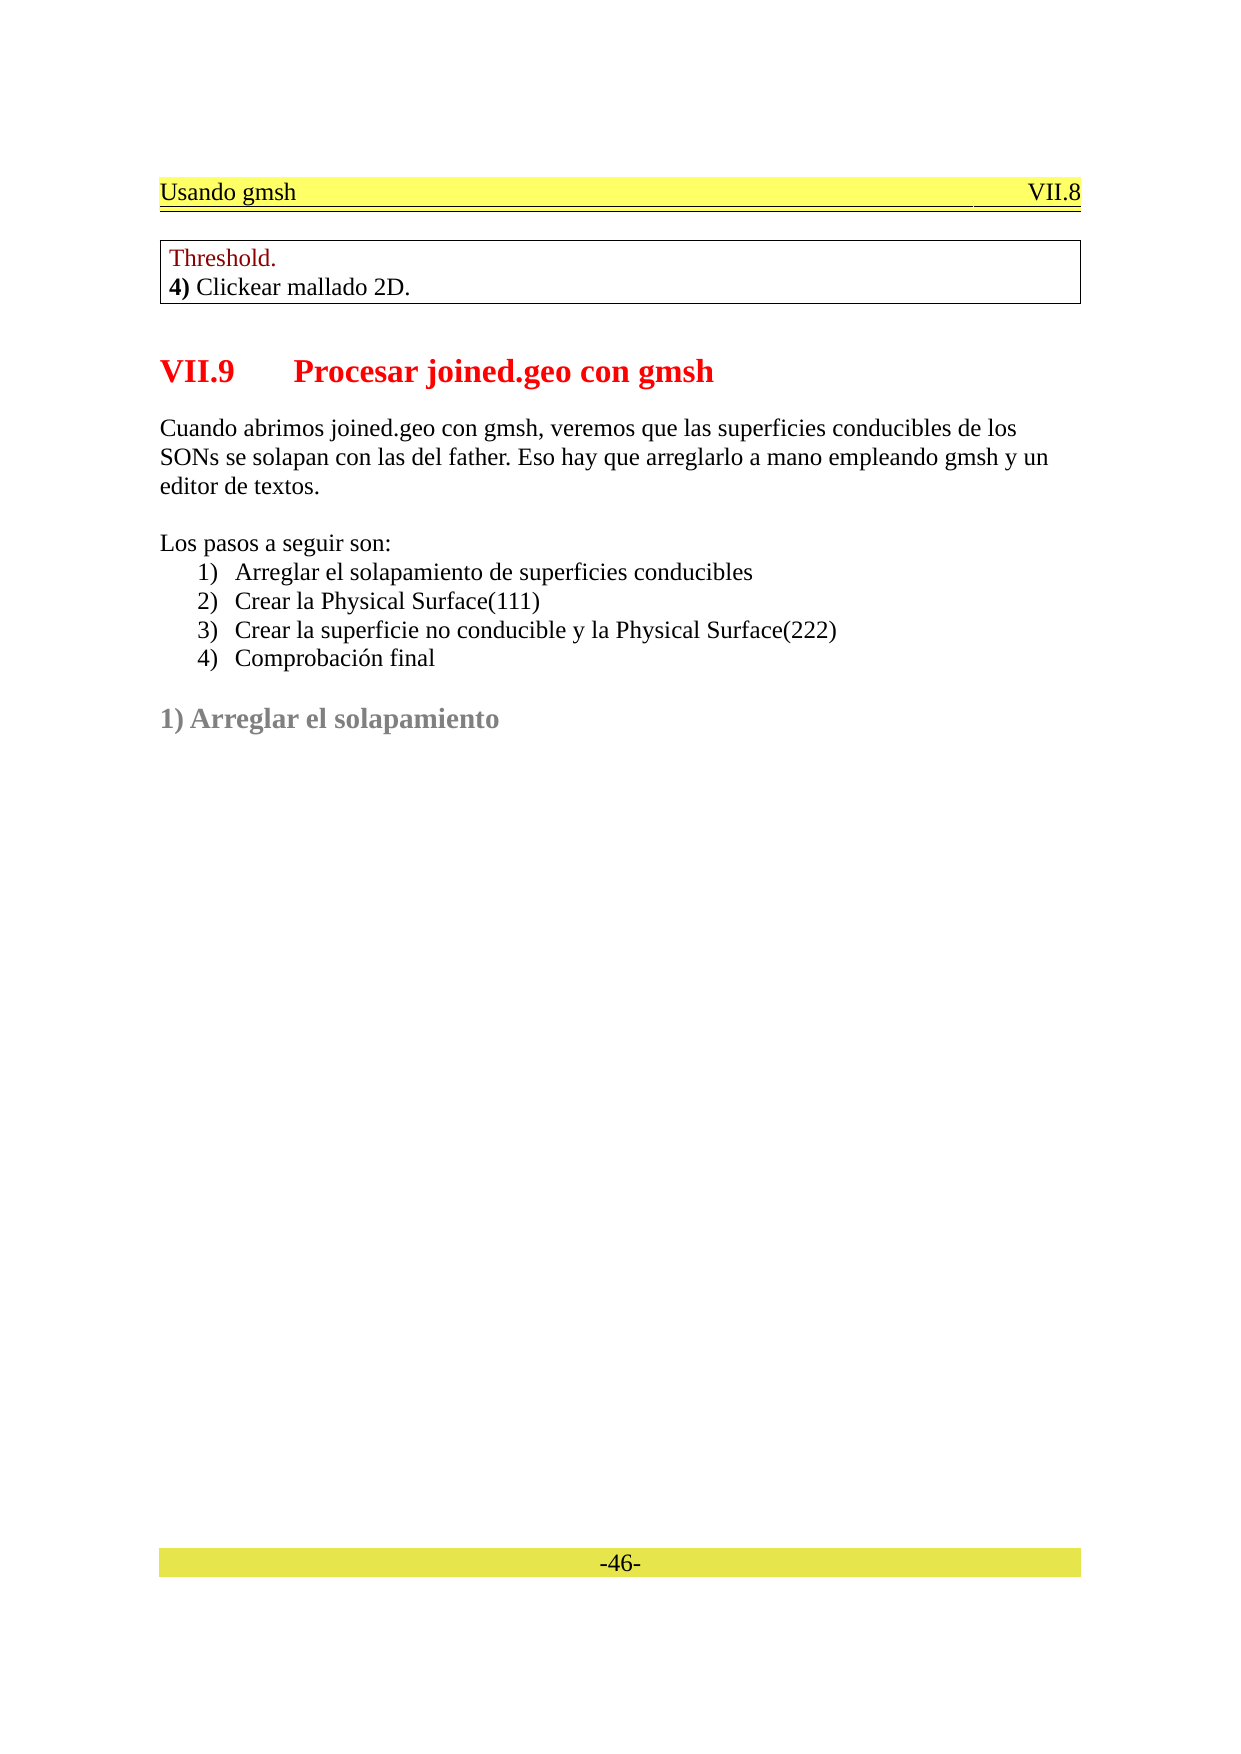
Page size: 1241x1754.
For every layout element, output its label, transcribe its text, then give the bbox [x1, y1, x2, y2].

text Cuando abrimos joined.geo con gmsh, veremos que las superficies conducibles de los SONs se solapan con las del father. Eso hay que arreglarlo a mano empleando gmsh y un editor de textos. [159, 413, 1081, 500]
list Crear la superficie no conducible y la Physical Surface(222) [197, 615, 1081, 643]
list Crear la Physical Surface(111) [197, 586, 1081, 615]
subtitle 1) Arreglar el solapamiento [159, 702, 1081, 735]
text Threshold. 4) Clickear mallado 2D. [161, 241, 1080, 303]
list Comprobación final [197, 643, 1081, 672]
text Los pasos a seguir son: [159, 528, 1081, 557]
list Arreglar el solapamiento de superficies conducibles [197, 557, 1081, 586]
subtitle Procesar joined.geo con gmsh [159, 351, 1081, 390]
